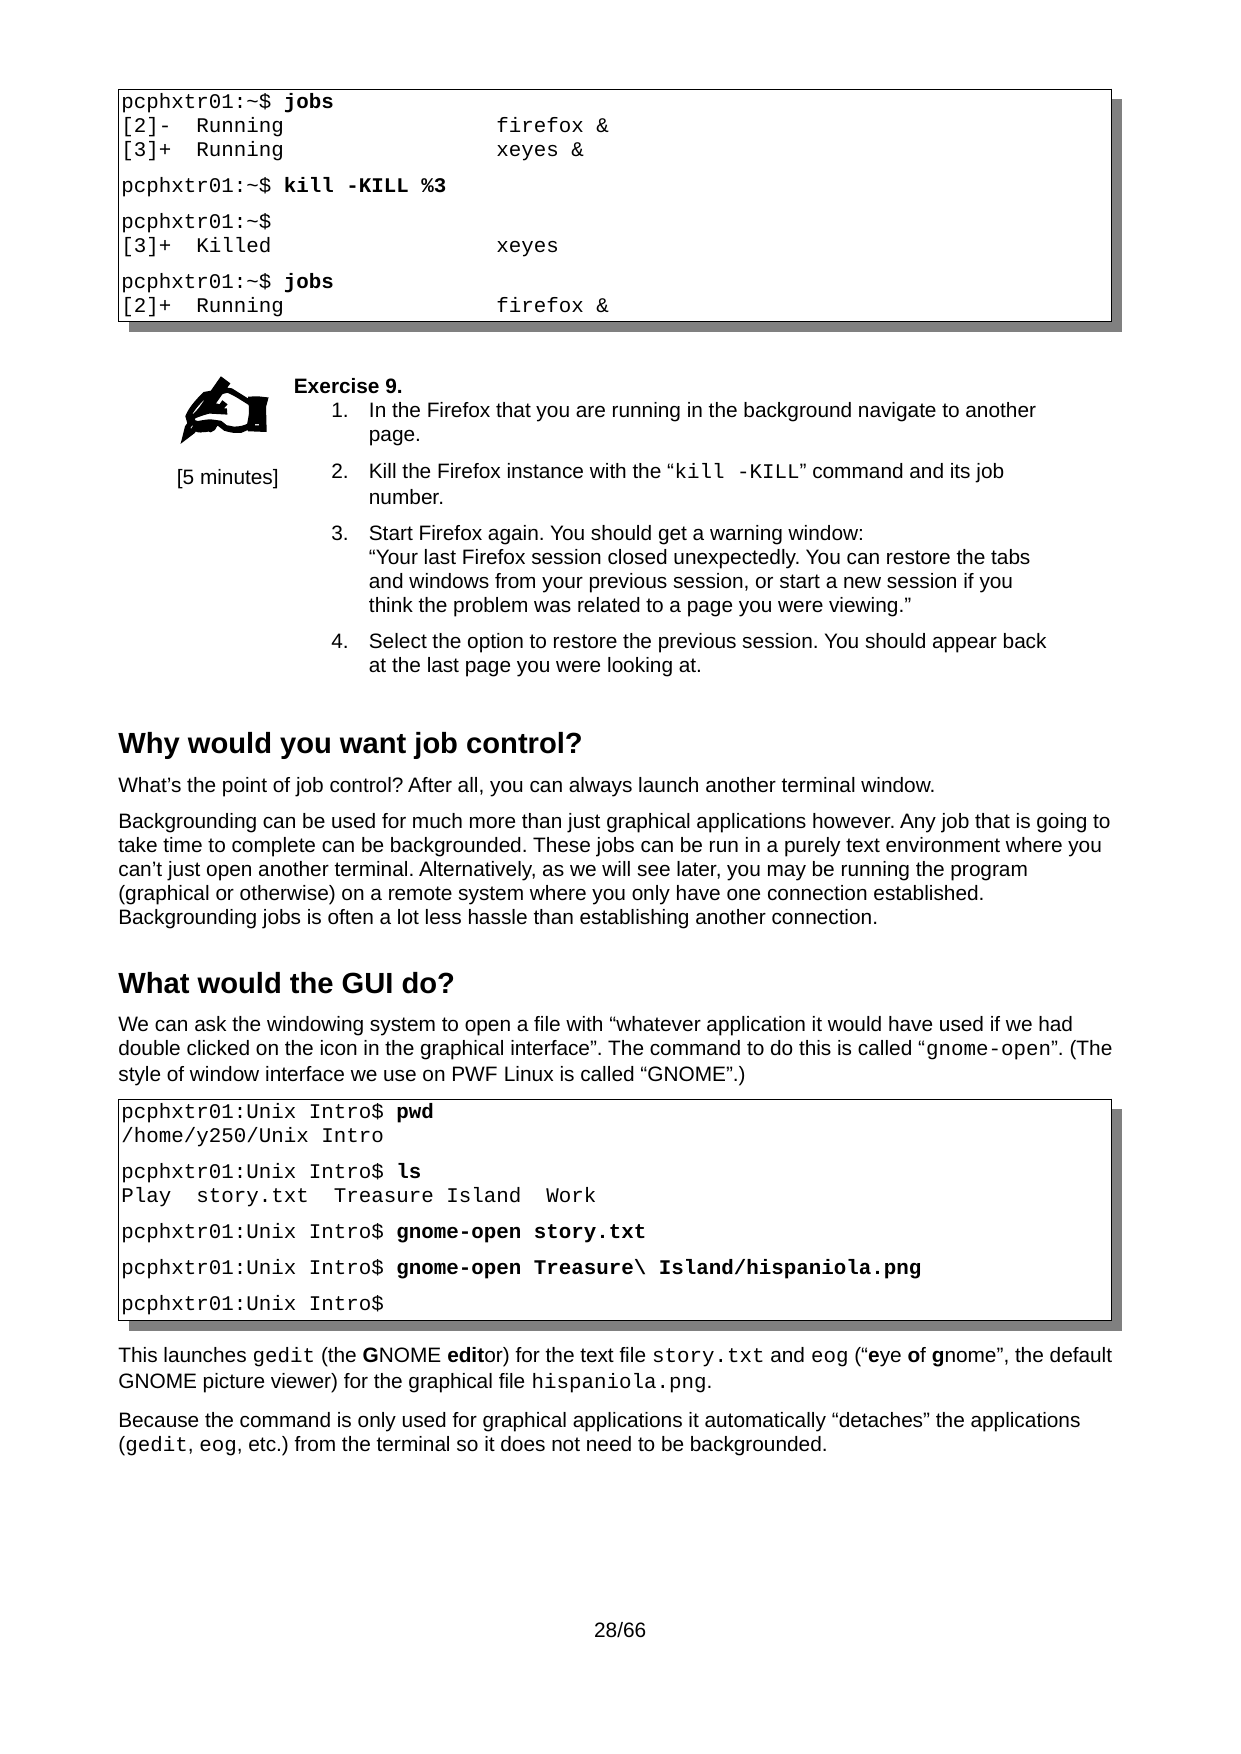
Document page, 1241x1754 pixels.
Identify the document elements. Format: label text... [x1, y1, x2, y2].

text We can ask the windowing system to open a file with “whatever application it would have used if we had double clicked on the icon in the graphical interface”. The command to do this is called “gnome-open”. (The style of window interface we use on PWF Linux is called “GNOME”.) [118, 1012, 1122, 1086]
text Backgrounding can be used for much more than just graphical applications however. Any job that is going to take time to complete can be backgrounded. These jobs can be run in a purely text environment where you can’t just open another terminal. Alternatively, as we will see later, you may be running the program (graphical or otherwise) on a remote system where you only have one connection established. Backgrounding jobs is often a lot less hassle than establishing another connection. [118, 809, 1122, 929]
text pcphxtr01:Unix Intro$ gnome-open Treasure\ Island/hispaniola.png [119, 1254, 1111, 1281]
subtitle What would the GUI do? [118, 966, 1122, 1000]
text pcphxtr01:~$ [3]+ Killed xeyes [119, 208, 1111, 258]
text pcphxtr01:Unix Intro$ gnome-open story.txt [119, 1218, 1111, 1245]
text pcphxtr01:Unix Intro$ pwd /home/y250/Unix Intro [119, 1100, 1111, 1149]
table_header  [5 minutes] [177, 374, 294, 690]
text Because the command is only used for graphical applications it automatically “detaches” the applications (gedit, eog, etc.) from the terminal so it does not need to be backgrounded. [118, 1407, 1122, 1457]
subtitle Why would you want job control? [118, 726, 1122, 760]
table_header In the Firefox that you are running in the background navigate to another page. Kill the Firefox instance with the “kill ‑KILL” command and its job number. Start Firefox again. You should get a warning window: “Your last Firefox session closed unexpectedly. You can restore the tabs and windows from your previous session, or start a new session if you think the problem was related to a page you were viewing.” Select the option to restore the previous session. You should appear back at the last page you were looking at. [294, 374, 1048, 690]
text pcphxtr01:~$ jobs [2]- Running firefox & [3]+ Running xeyes & [119, 90, 1111, 162]
text What’s the point of job control? After all, you can always launch another terminal window. [118, 772, 1122, 796]
text pcphxtr01:~$ jobs [2]+ Running firefox & [119, 268, 1111, 321]
text This launches gedit (the GNOME editor) for the text file story.txt and eog (“eye of gnome”, the default GNOME picture viewer) for the graphical file hispaniola.png. [118, 1343, 1122, 1395]
text pcphxtr01:~$ kill -KILL %3 [119, 172, 1111, 199]
text pcphxtr01:Unix Intro$ ls Play story.txt Treasure Island Work [119, 1158, 1111, 1209]
text pcphxtr01:Unix Intro$ [119, 1290, 1111, 1320]
